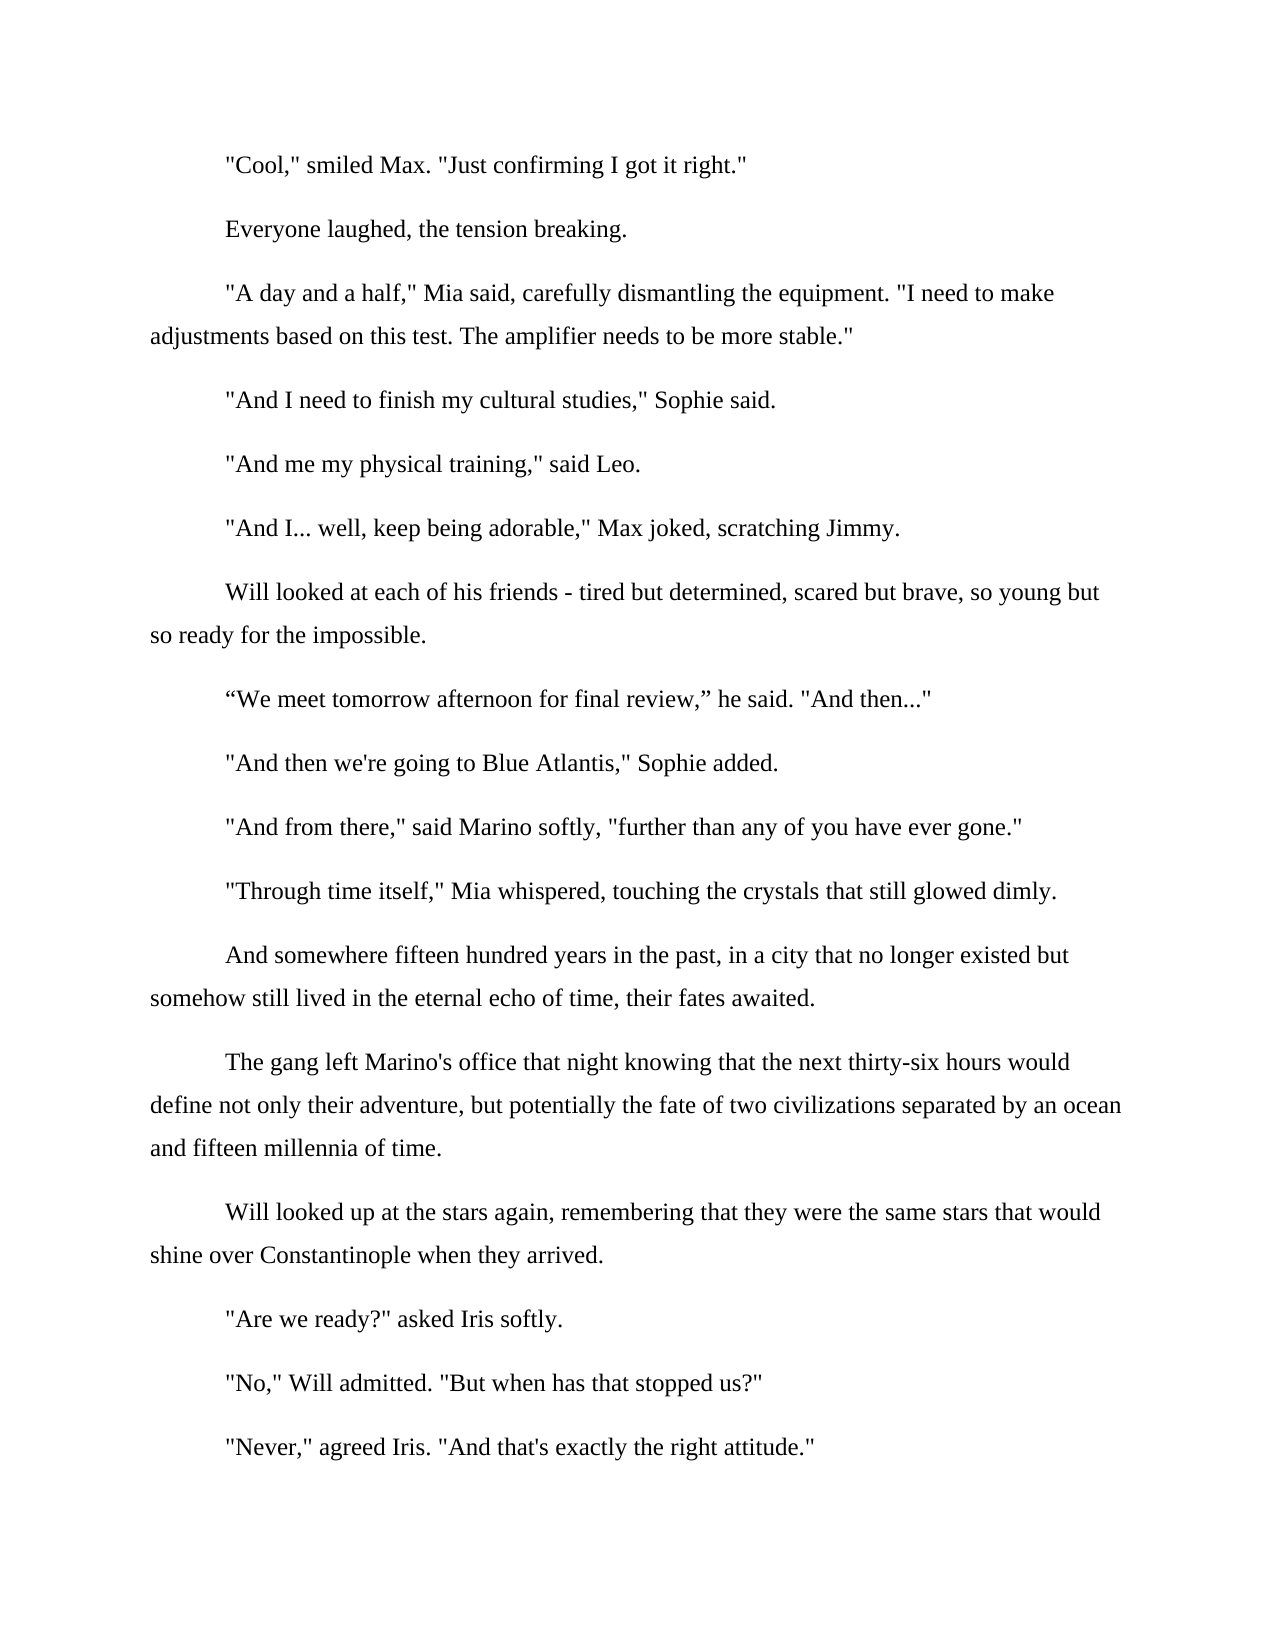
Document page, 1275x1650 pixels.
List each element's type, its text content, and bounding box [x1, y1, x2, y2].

text The gang left Marino's office that night knowing that the next thirty-six hours would define not only their adventure, but potentially the fate of two civilizations separated by an ocean and fifteen millennia of time. [150, 1047, 1125, 1162]
text "A day and a half," Mia said, carefully dismantling the equipment. "I need to make adjustments based on this test. The amplifier needs to be more stable." [150, 278, 1125, 350]
text "No," Will admitted. "But when has that stopped us?" [150, 1368, 1125, 1397]
text "And me my physical training," said Leo. [150, 449, 1125, 478]
text “We meet tomorrow afternoon for final review,” he said. "And then..." [150, 684, 1125, 713]
text "Never," agreed Iris. "And that's exactly the right attitude." [150, 1432, 1125, 1461]
text "Cool," smiled Max. "Just confirming I got it right." [150, 150, 1125, 179]
text "And I... well, keep being adorable," Max joked, scratching Jimmy. [150, 513, 1125, 542]
text "And I need to finish my cultural studies," Sophie said. [150, 385, 1125, 414]
text Will looked at each of his friends - tired but determined, scared but brave, so young but so ready for the impossible. [150, 577, 1125, 649]
text Everyone laughed, the tension breaking. [150, 214, 1125, 243]
text "And from there," said Marino softly, "further than any of you have ever gone." [150, 812, 1125, 841]
text "Are we ready?" asked Iris softly. [150, 1304, 1125, 1333]
text "And then we're going to Blue Atlantis," Sophie added. [150, 748, 1125, 777]
text "Through time itself," Mia whispered, touching the crystals that still glowed dimly. [150, 876, 1125, 904]
text And somewhere fifteen hundred years in the past, in a city that no longer existed but somehow still lived in the eternal echo of time, their fates awaited. [150, 940, 1125, 1012]
text Will looked up at the stars again, remembering that they were the same stars that would shine over Constantinople when they arrived. [150, 1197, 1125, 1269]
